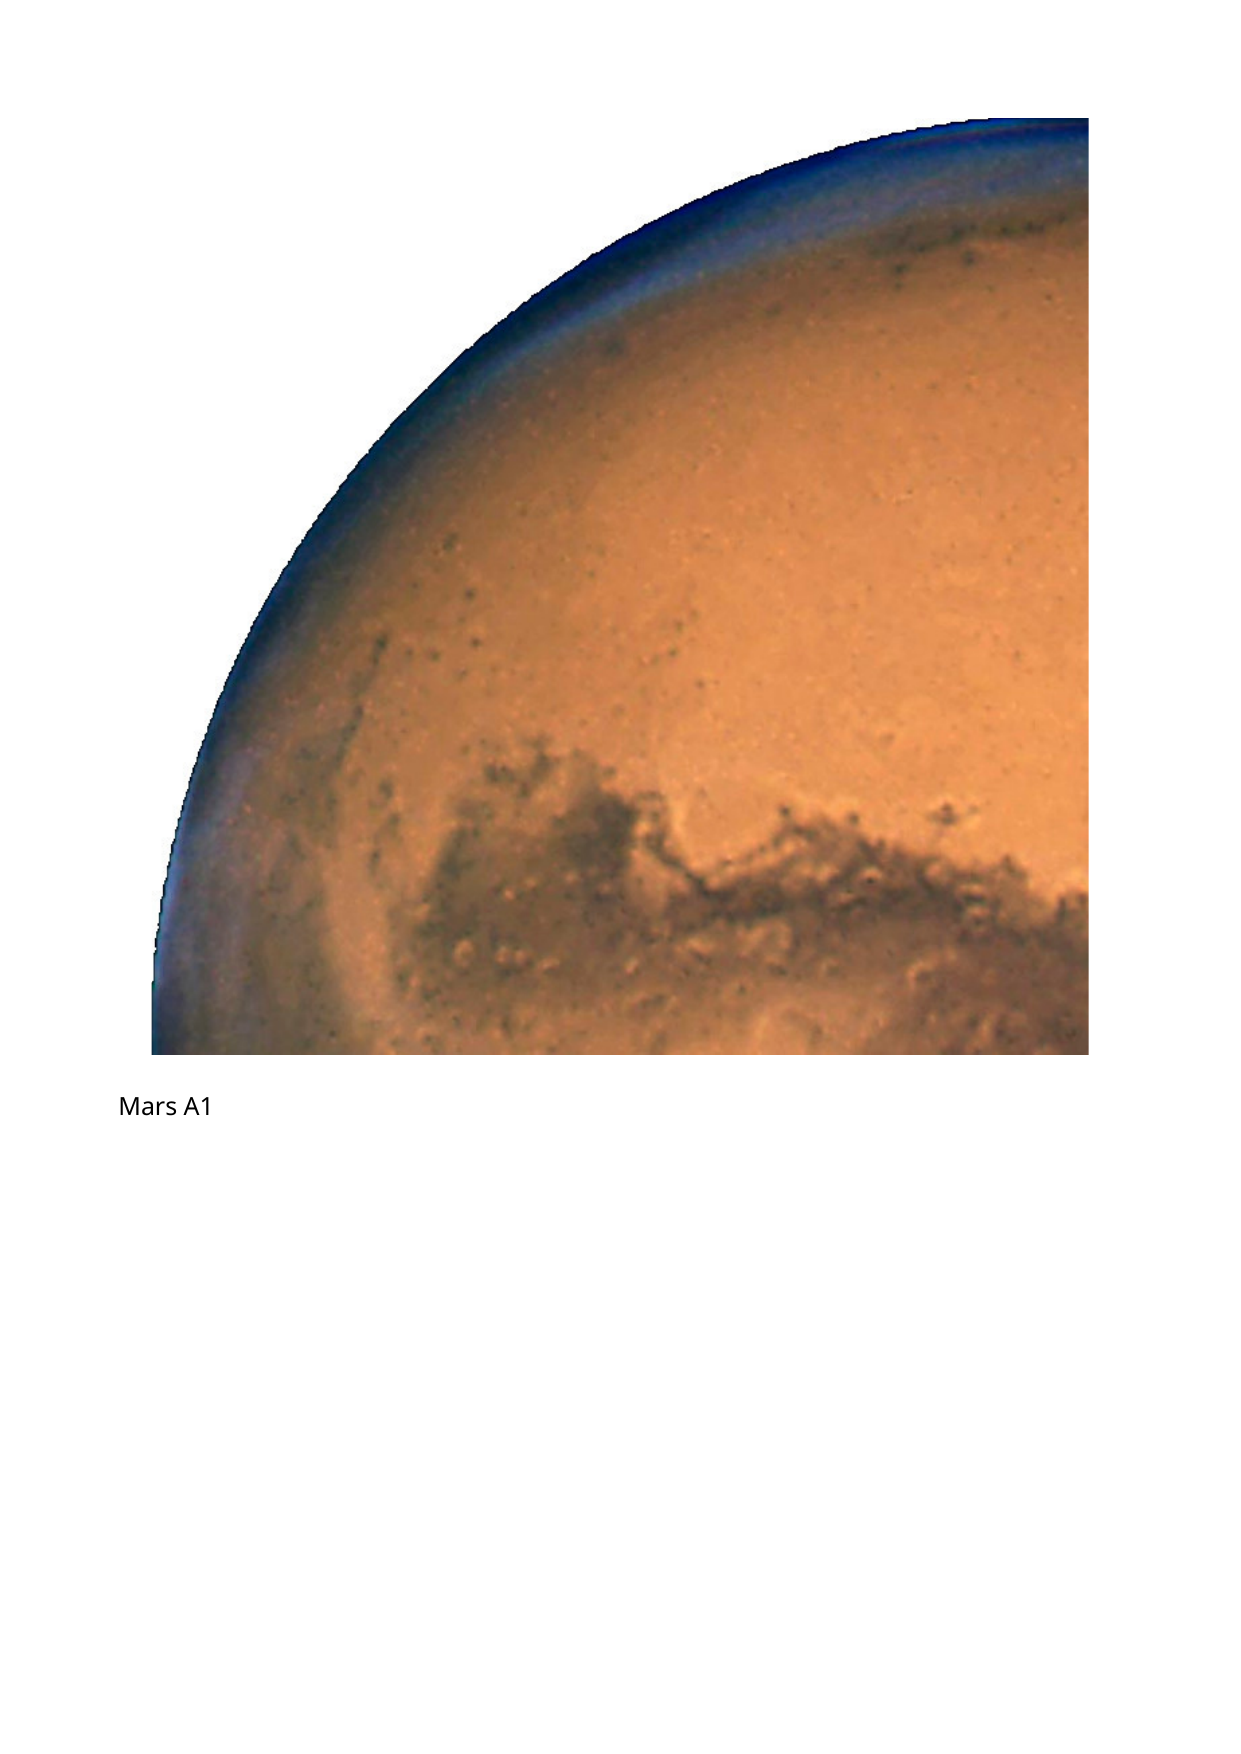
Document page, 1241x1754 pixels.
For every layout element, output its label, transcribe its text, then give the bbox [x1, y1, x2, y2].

picture [151, 118, 1089, 1055]
text Mars A1 [118, 1089, 1122, 1123]
